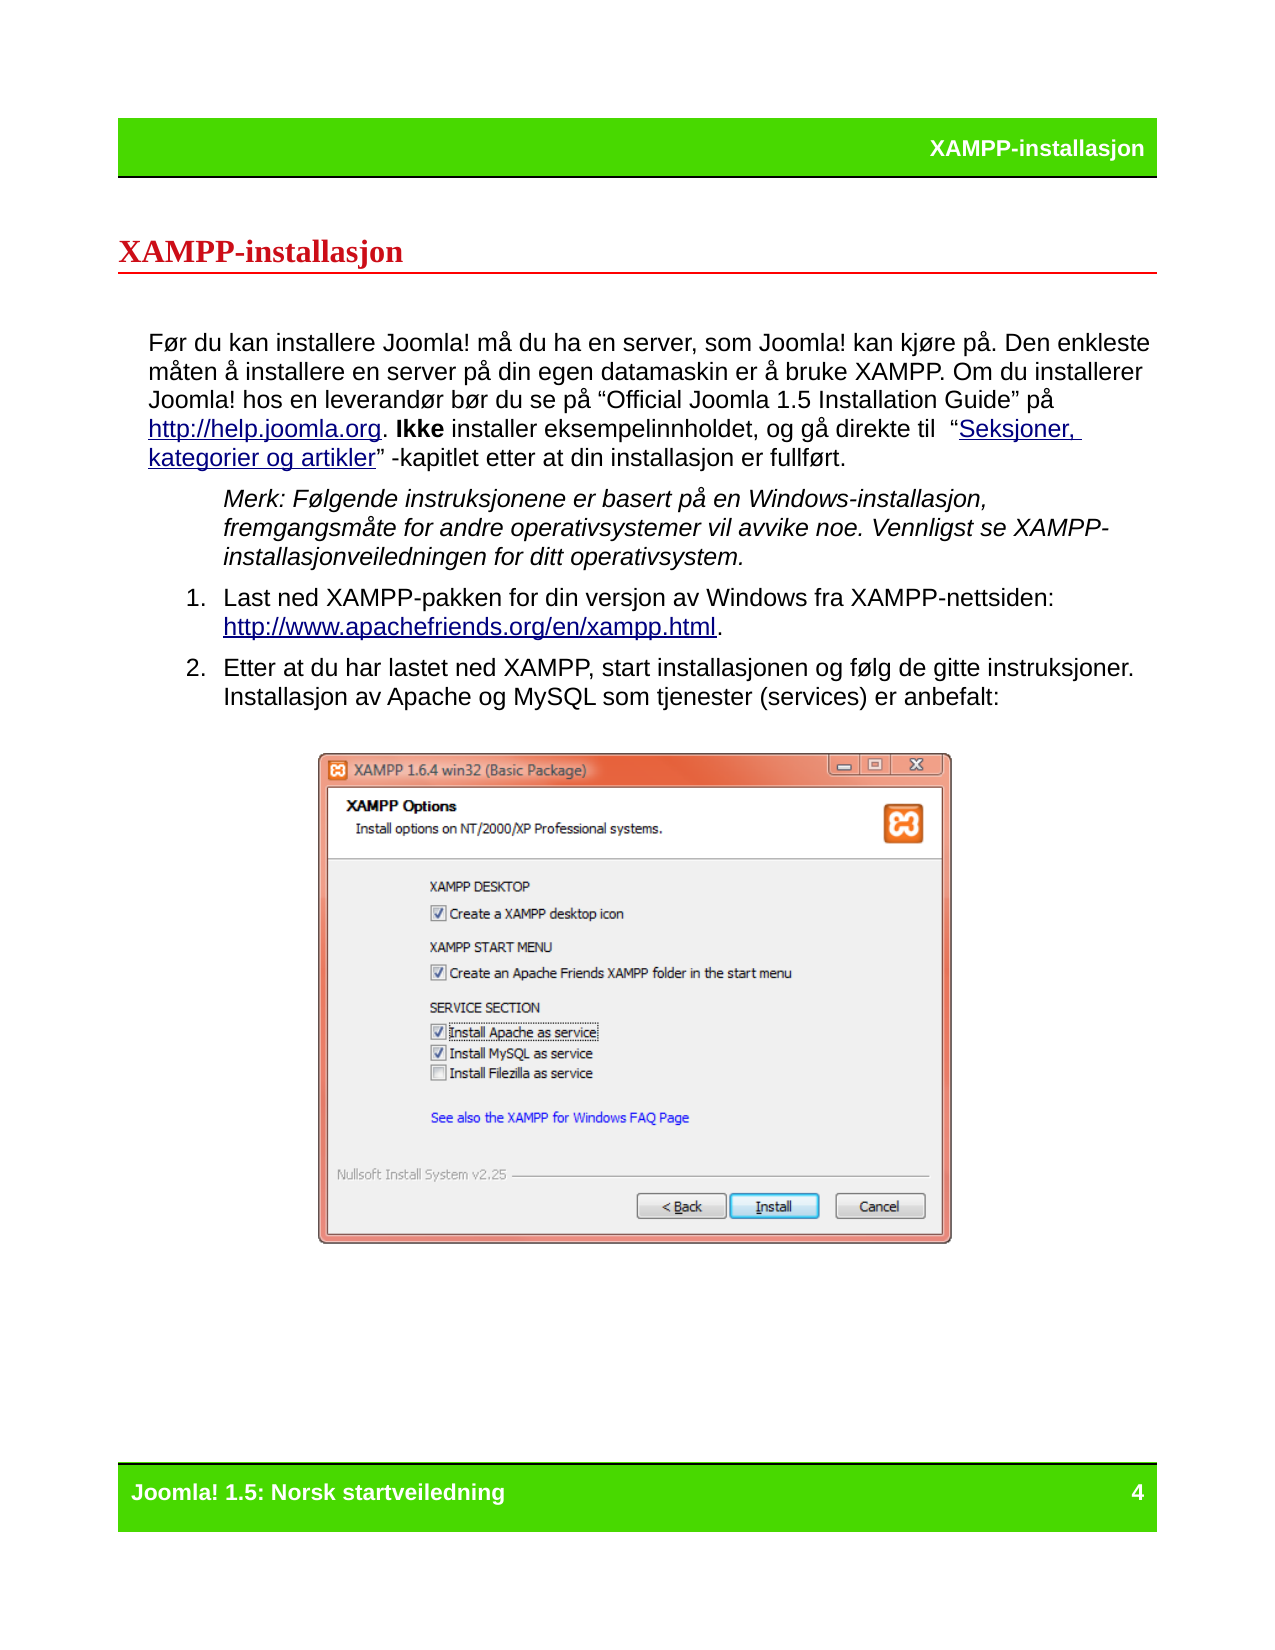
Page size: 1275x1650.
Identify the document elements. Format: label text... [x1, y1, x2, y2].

text Merk: Følgende instruksjonene er basert på en Windows-installasjon, fremgangsmåte for andre operativsystemer vil avvike noe. Vennligst se XAMPP-installasjonveiledningen for ditt operativsystem. [223, 484, 1157, 570]
list Etter at du har lastet ned XAMPP, start installasjonen og følg de gitte instruksjoner. Installasjon av Apache og MySQL som tjenester (services) er anbefalt: [186, 653, 1157, 710]
list Last ned XAMPP-pakken for din versjon av Windows fra XAMPP-nettsiden: http://www.apachefriends.org/en/xampp.html. [186, 583, 1157, 640]
subtitle XAMPP-installasjon [118, 233, 1157, 272]
picture [301, 736, 974, 1266]
text Før du kan installere Joomla! må du ha en server, som Joomla! kan kjøre på. Den enkleste måten å installere en server på din egen datamaskin er å bruke XAMPP. Om du installerer Joomla! hos en leverandør bør du se på “Official Joomla 1.5 Installation Guide” på http://help.joomla.org. Ikke installer eksempelinnholdet, og gå direkte til “Seksjoner, kategorier og artikler” -kapitlet etter at din installasjon er fullført. [148, 328, 1157, 472]
